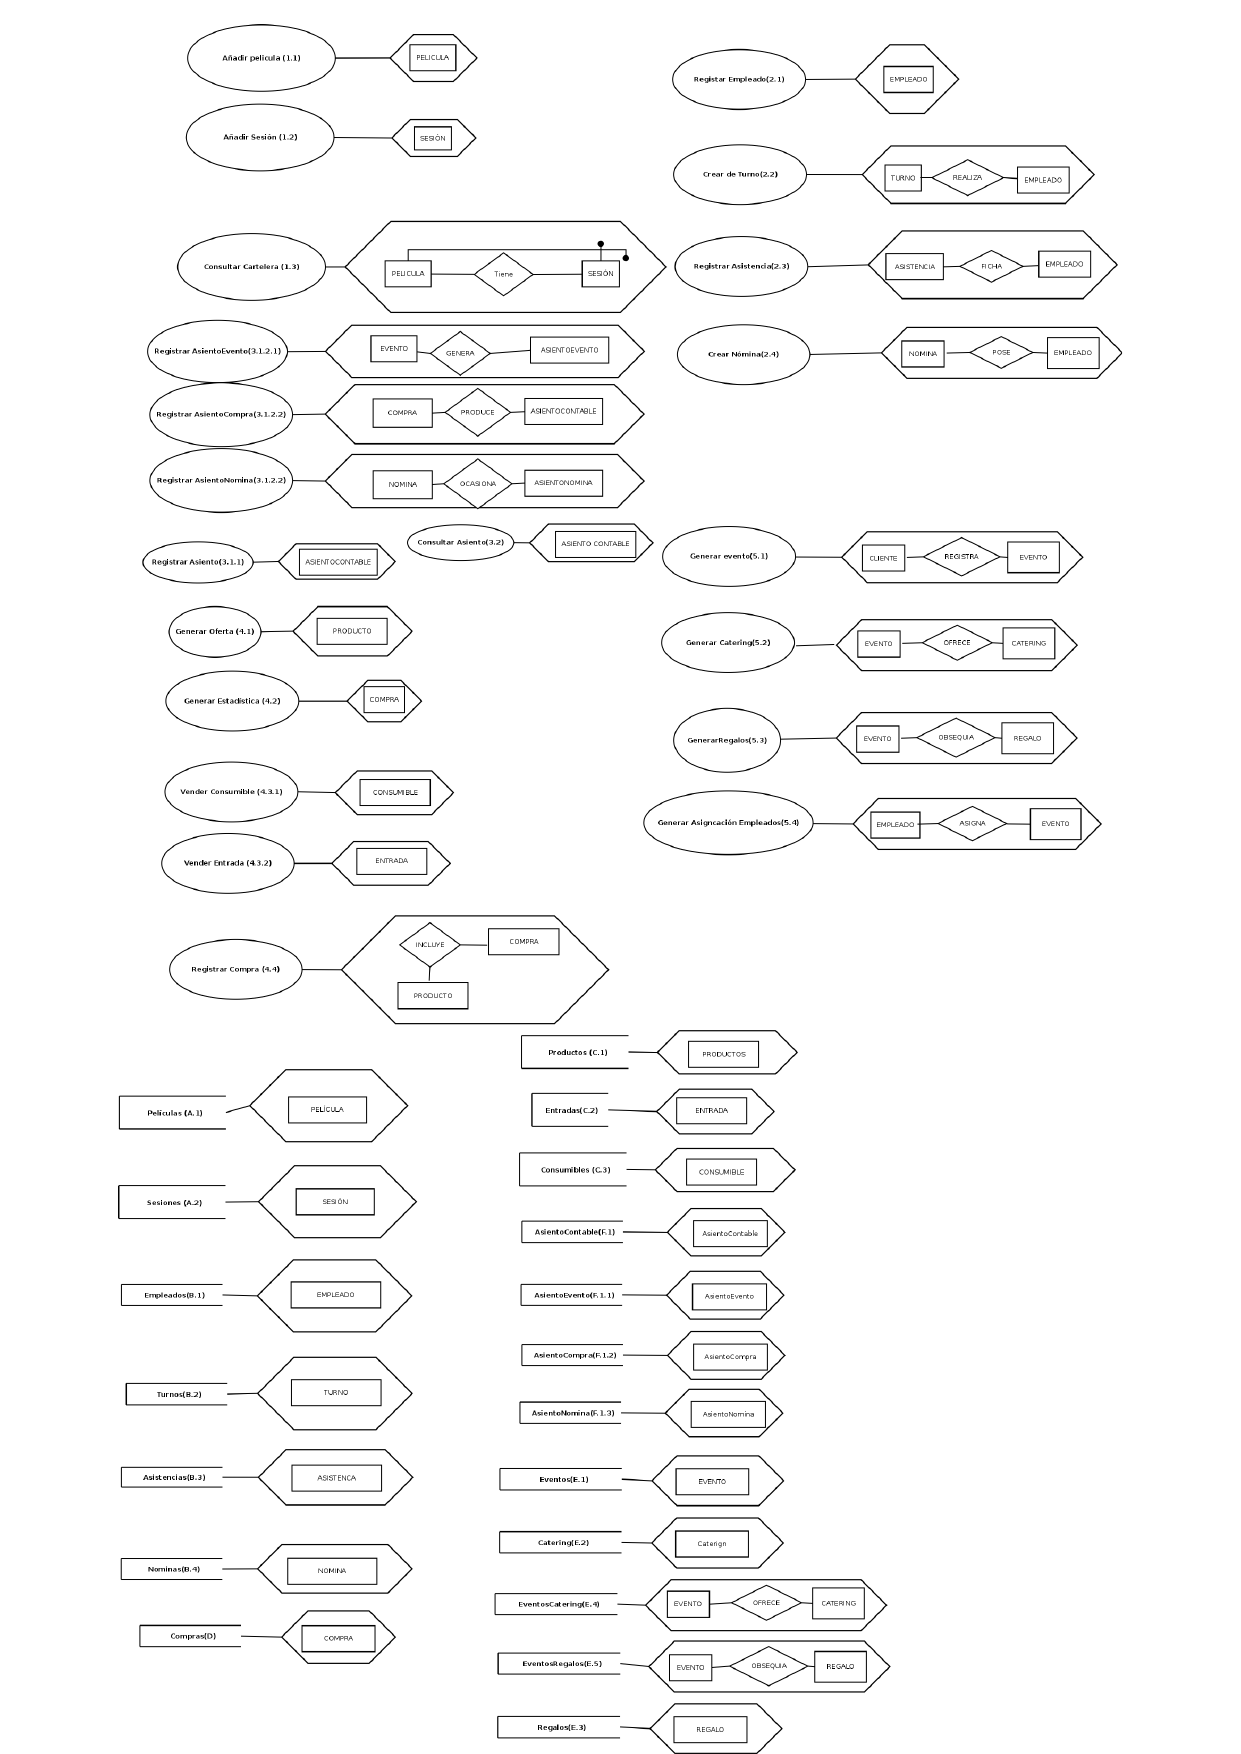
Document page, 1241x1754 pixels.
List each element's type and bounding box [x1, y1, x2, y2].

picture [118, 24, 1123, 1754]
